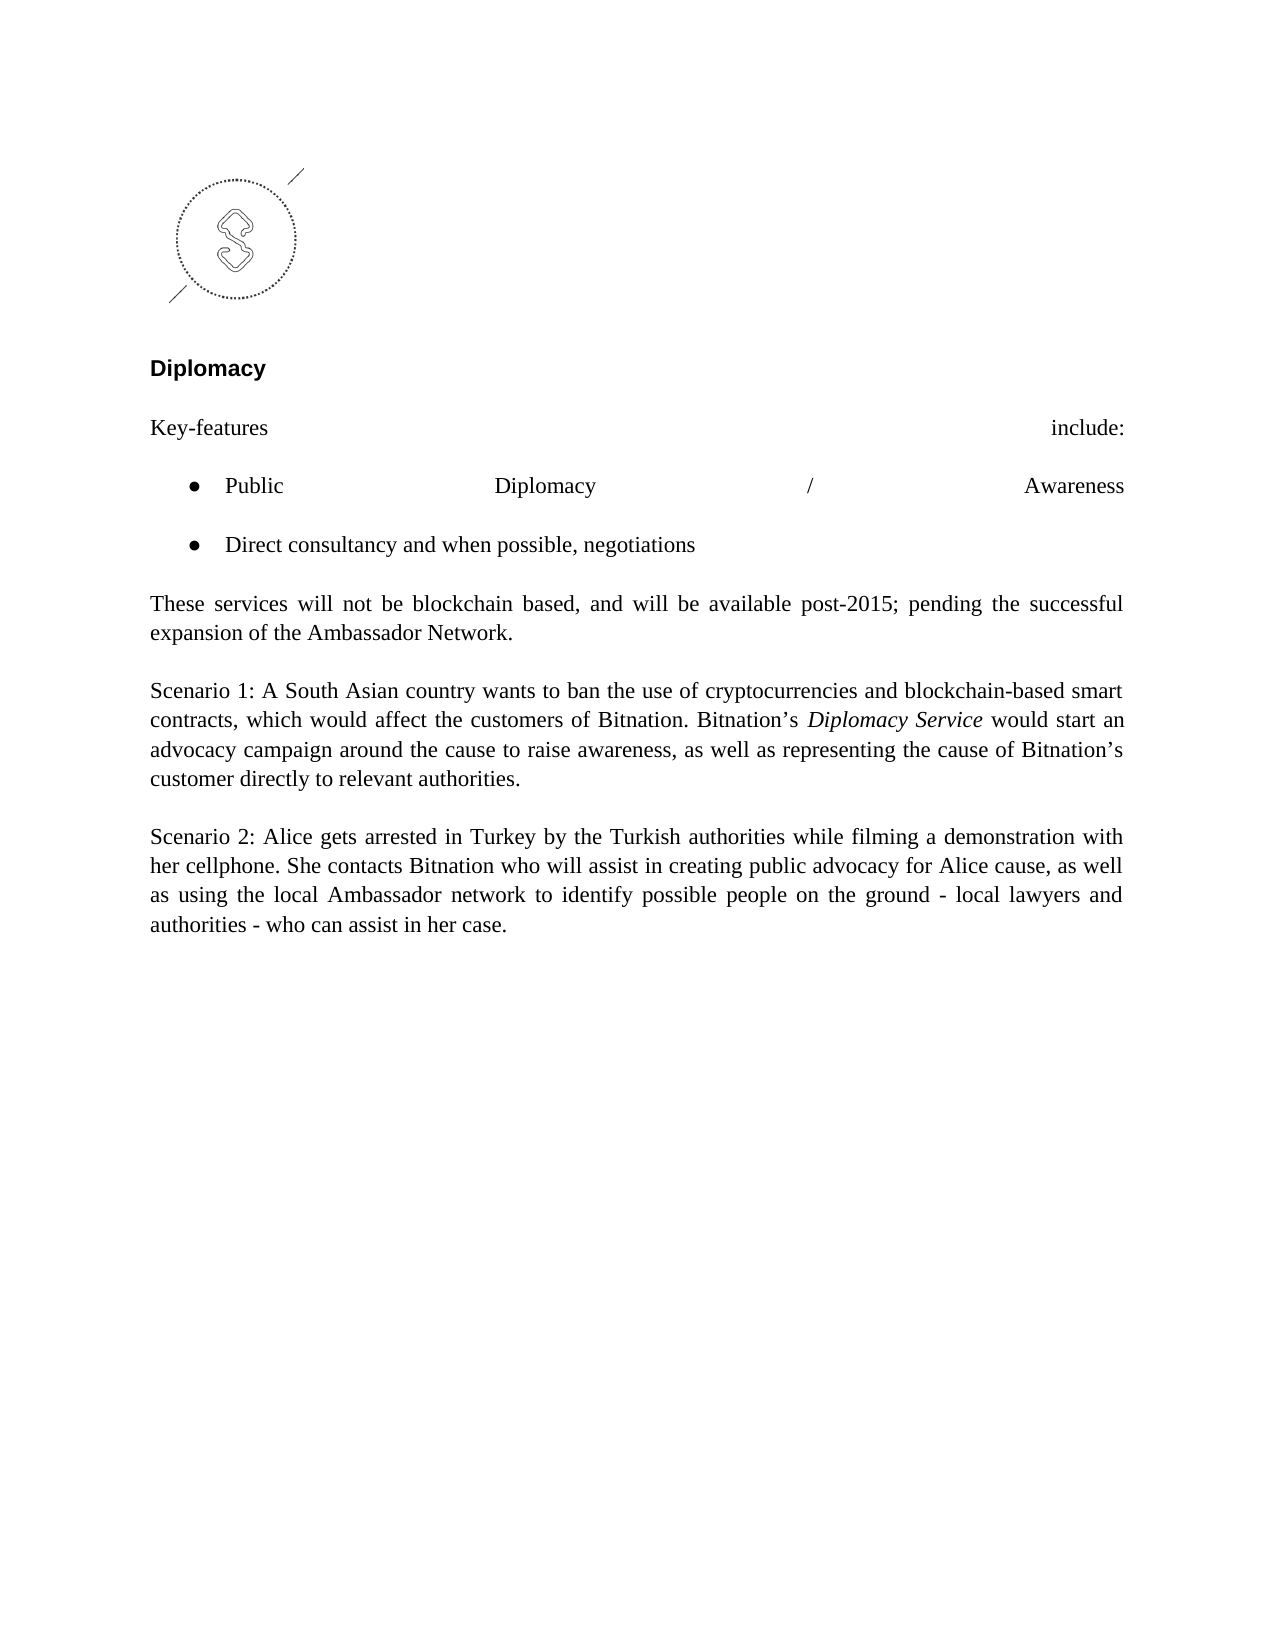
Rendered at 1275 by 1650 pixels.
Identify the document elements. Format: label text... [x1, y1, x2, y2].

list Direct consultancy and when possible, negotiations [187, 532, 1125, 558]
picture [168, 168, 304, 304]
text These services will not be blockchain based, and will be available post-2015; pending the successful expansion of the Ambassador Network. [150, 591, 1125, 645]
text Key-features include: [150, 414, 1125, 469]
text Scenario 2: Alice gets arrested in Turkey by the Turkish authorities while filming a demonstration with her cellphone. She contacts Bitnation who will assist in creating public advocacy for Alice cause, as well as using the local Ambassador network to identify possible people on the ground - local lawyers and authorities - who can assist in her case. [150, 824, 1125, 937]
list Public Diplomacy / Awareness [187, 473, 1125, 528]
text Scenario 1: A South Asian country wants to ban the use of cryptocurrencies and blockchain-based smart contracts, which would affect the customers of Bitnation. Bitnation’s Diplomacy Service would start an advocacy campaign around the cause to raise awareness, as well as representing the cause of Bitnation’s customer directly to relevant authorities. [150, 678, 1125, 791]
text Diplomacy [150, 356, 1125, 381]
